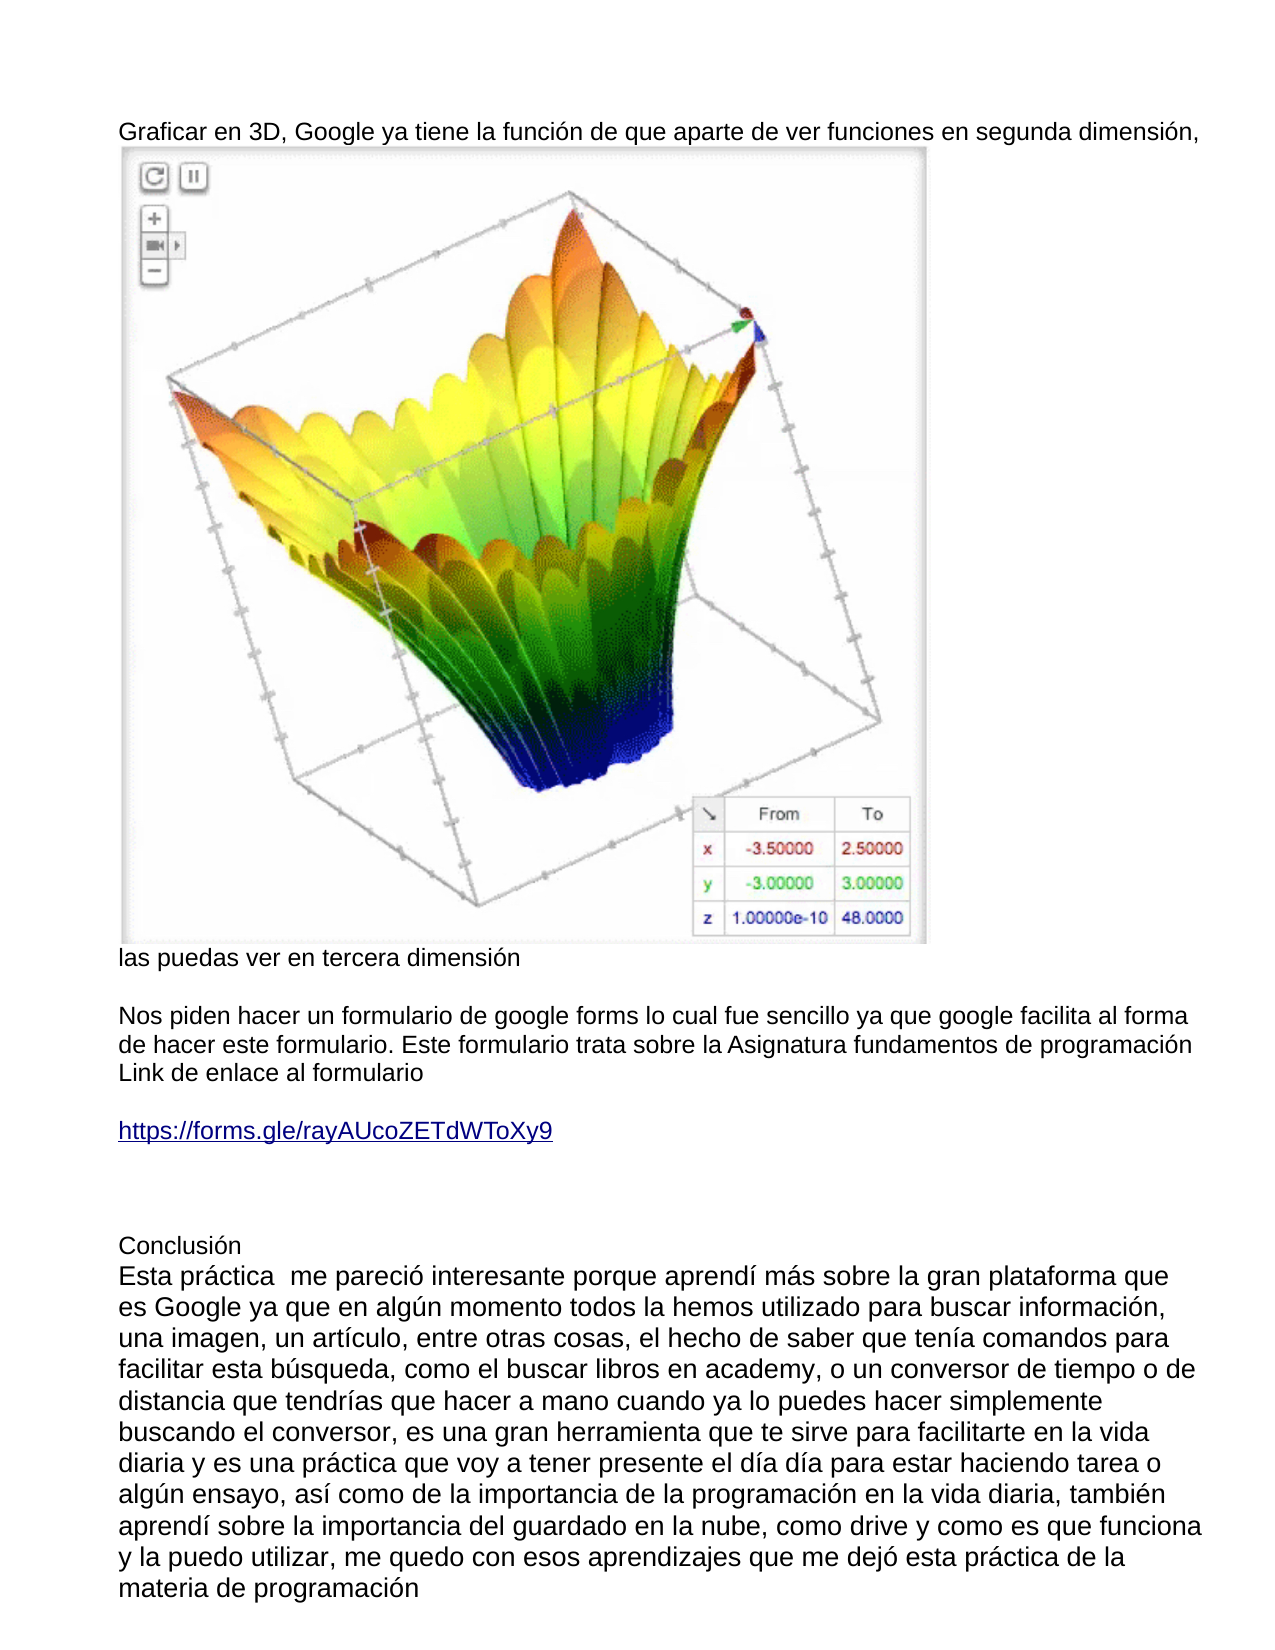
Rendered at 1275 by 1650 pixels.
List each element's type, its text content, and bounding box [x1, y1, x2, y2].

text https://forms.gle/rayAUcoZETdWToXy9 [118, 1116, 1205, 1145]
text Graficar en 3D, Google ya tiene la función de que aparte de ver funciones en segunda dimensión, las puedas ver en tercera dimensión [118, 117, 1205, 972]
text Conclusión [118, 1231, 1205, 1260]
text Link de enlace al formulario [118, 1058, 1205, 1087]
text Esta práctica me pareció interesante porque aprendí más sobre la gran plataforma que es Google ya que en algún momento todos la hemos utilizado para buscar información, una imagen, un artículo, entre otras cosas, el hecho de saber que tenía comandos para [118, 1260, 1205, 1353]
text Nos piden hacer un formulario de google forms lo cual fue sencillo ya que google facilita al forma de hacer este formulario. Este formulario trata sobre la Asignatura fundamentos de programación [118, 1001, 1205, 1058]
text facilitar esta búsqueda, como el buscar libros en academy, o un conversor de tiempo o de distancia que tendrías que hacer a mano cuando ya lo puedes hacer simplemente buscando el conversor, es una gran herramienta que te sirve para facilitarte en la vida diaria y es una práctica que voy a tener presente el día día para estar haciendo tarea o algún ensayo, así como de la importancia de la programación en la vida diaria, también aprendí sobre la importancia del guardado en la nube, como drive y como es que funciona y la puedo utilizar, me quedo con esos aprendizajes que me dejó esta práctica de la materia de programación [118, 1353, 1205, 1603]
